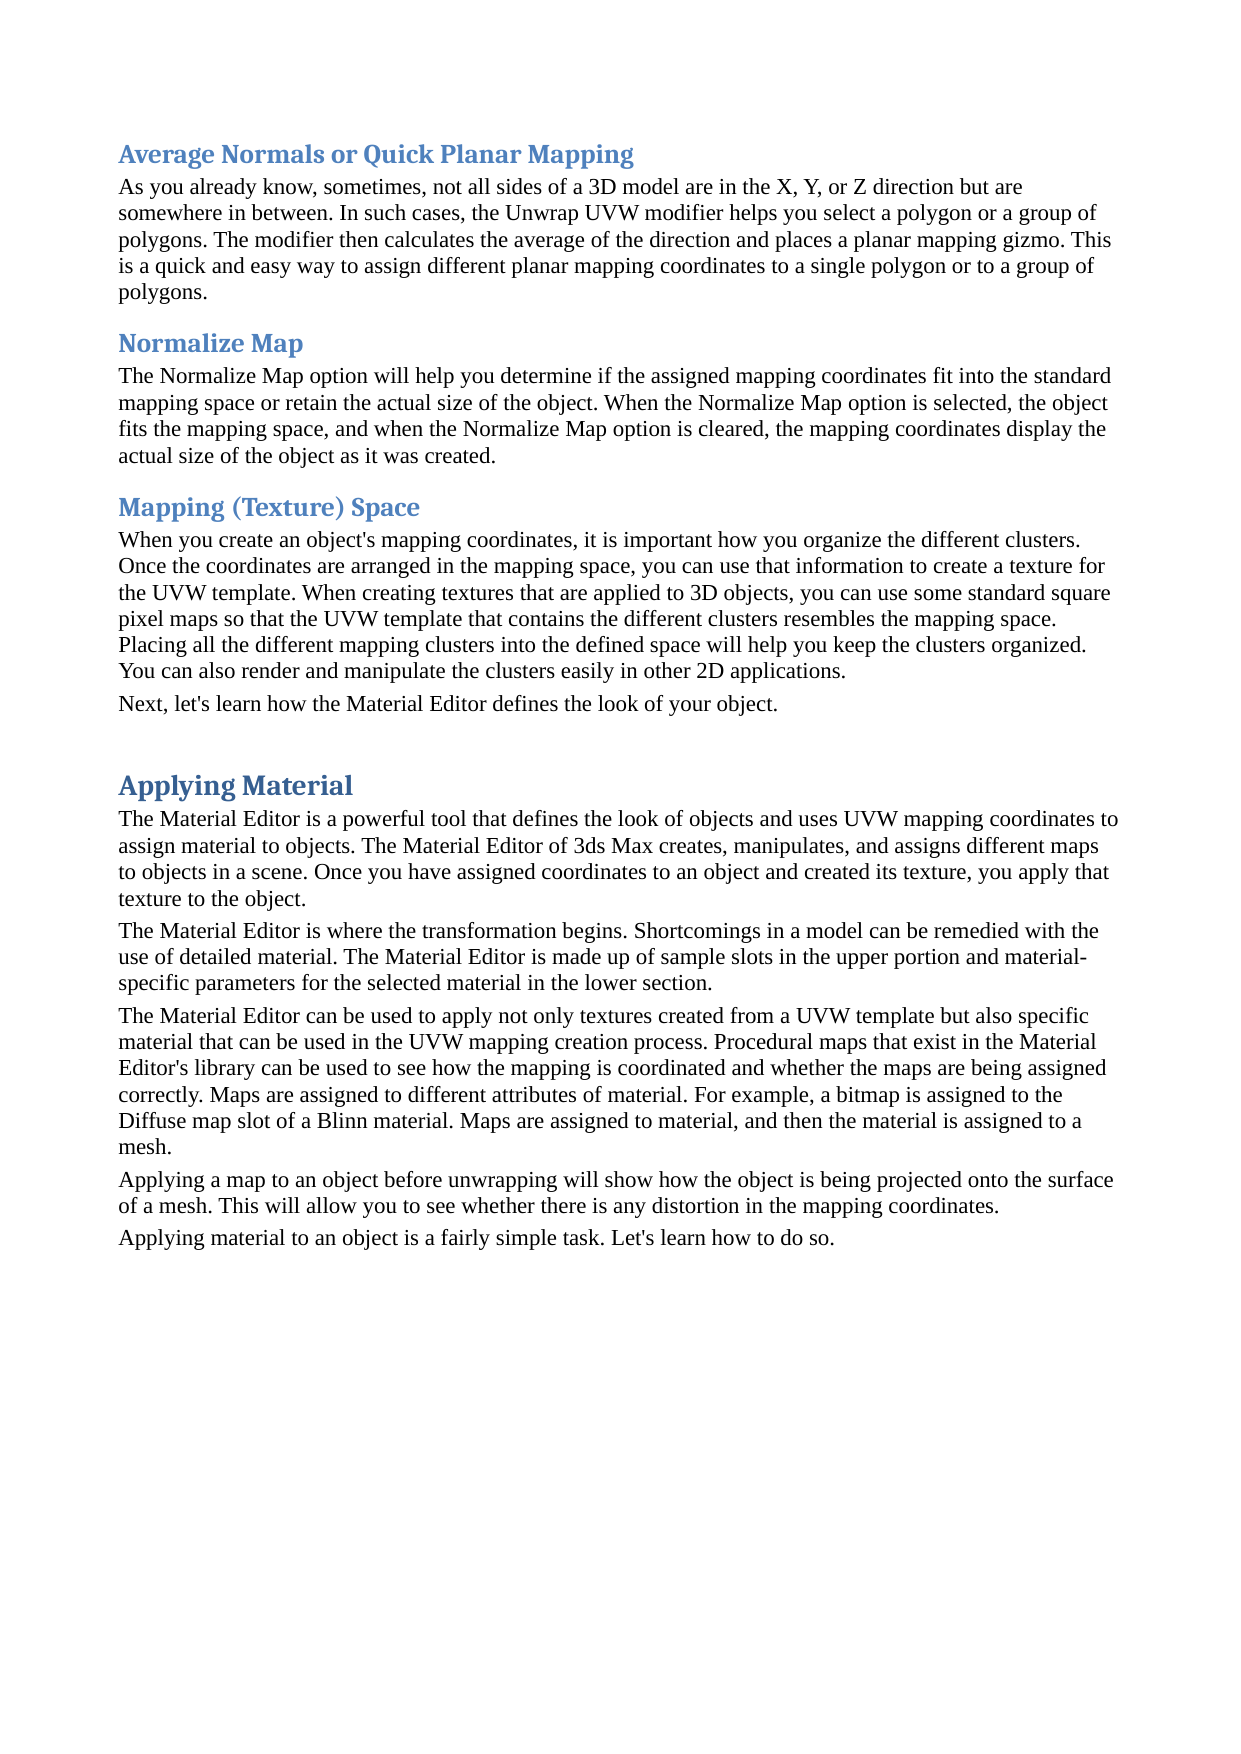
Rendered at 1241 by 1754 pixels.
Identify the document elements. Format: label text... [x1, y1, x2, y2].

text As you already know, sometimes, not all sides of a 3D model are in the X, Y, or Z direction but are somewhere in between. In such cases, the Unwrap UVW modifier helps you select a polygon or a group of polygons. The modifier then calculates the average of the direction and places a planar mapping gizmo. This is a quick and easy way to assign different planar mapping coordinates to a single polygon or to a group of polygons. [118, 173, 1122, 305]
subtitle Mapping (Texture) Space [118, 492, 1122, 523]
text The Material Editor is a powerful tool that defines the look of objects and uses UVW mapping coordinates to assign material to objects. The Material Editor of 3ds Max creates, manipulates, and assigns different maps to objects in a scene. Once you have assigned coordinates to an object and created its texture, you apply that texture to the object. [118, 806, 1122, 911]
text When you create an object's mapping coordinates, it is important how you organize the different clusters. Once the coordinates are arranged in the mapping space, you can use that information to create a texture for the UVW template. When creating textures that are applied to 3D objects, you can use some standard square pixel maps so that the UVW template that contains the different clusters resembles the mapping space. Placing all the different mapping clusters into the defined space will help you keep the clusters organized. You can also render and manipulate the clusters easily in other 2D applications. [118, 526, 1122, 684]
subtitle Average Normals or Quick Planar Mapping [118, 139, 1122, 170]
text Applying a map to an object before unwrapping will show how the object is being projected onto the surface of a mesh. This will allow you to see whether there is any distortion in the mapping coordinates. [118, 1166, 1122, 1218]
text The Material Editor is where the transformation begins. Shortcomings in a model can be remedied with the use of detailed material. The Material Editor is made up of sample slots in the upper portion and material-specific parameters for the selected material in the lower section. [118, 917, 1122, 996]
text Next, let's learn how the Material Editor defines the look of your object. [118, 690, 1122, 716]
text Applying material to an object is a fairly simple task. Let's learn how to do so. [118, 1224, 1122, 1251]
text The Material Editor can be used to apply not only textures created from a UVW template but also specific material that can be used in the UVW mapping creation process. Procedural maps that exist in the Material Editor's library can be used to see how the mapping is coordinated and whether the maps are being assigned correctly. Maps are assigned to different attributes of material. For example, a bitmap is assigned to the Diffuse map slot of a Blinn material. Maps are assigned to material, and then the material is assigned to a mesh. [118, 1002, 1122, 1160]
text The Normalize Map option will help you determine if the assigned mapping coordinates fit into the standard mapping space or retain the actual size of the object. When the Normalize Map option is selected, the object fits the mapping space, and when the Normalize Map option is cleared, the mapping coordinates display the actual size of the object as it was created. [118, 363, 1122, 468]
subtitle Applying Material [118, 769, 1122, 803]
subtitle Normalize Map [118, 328, 1122, 360]
